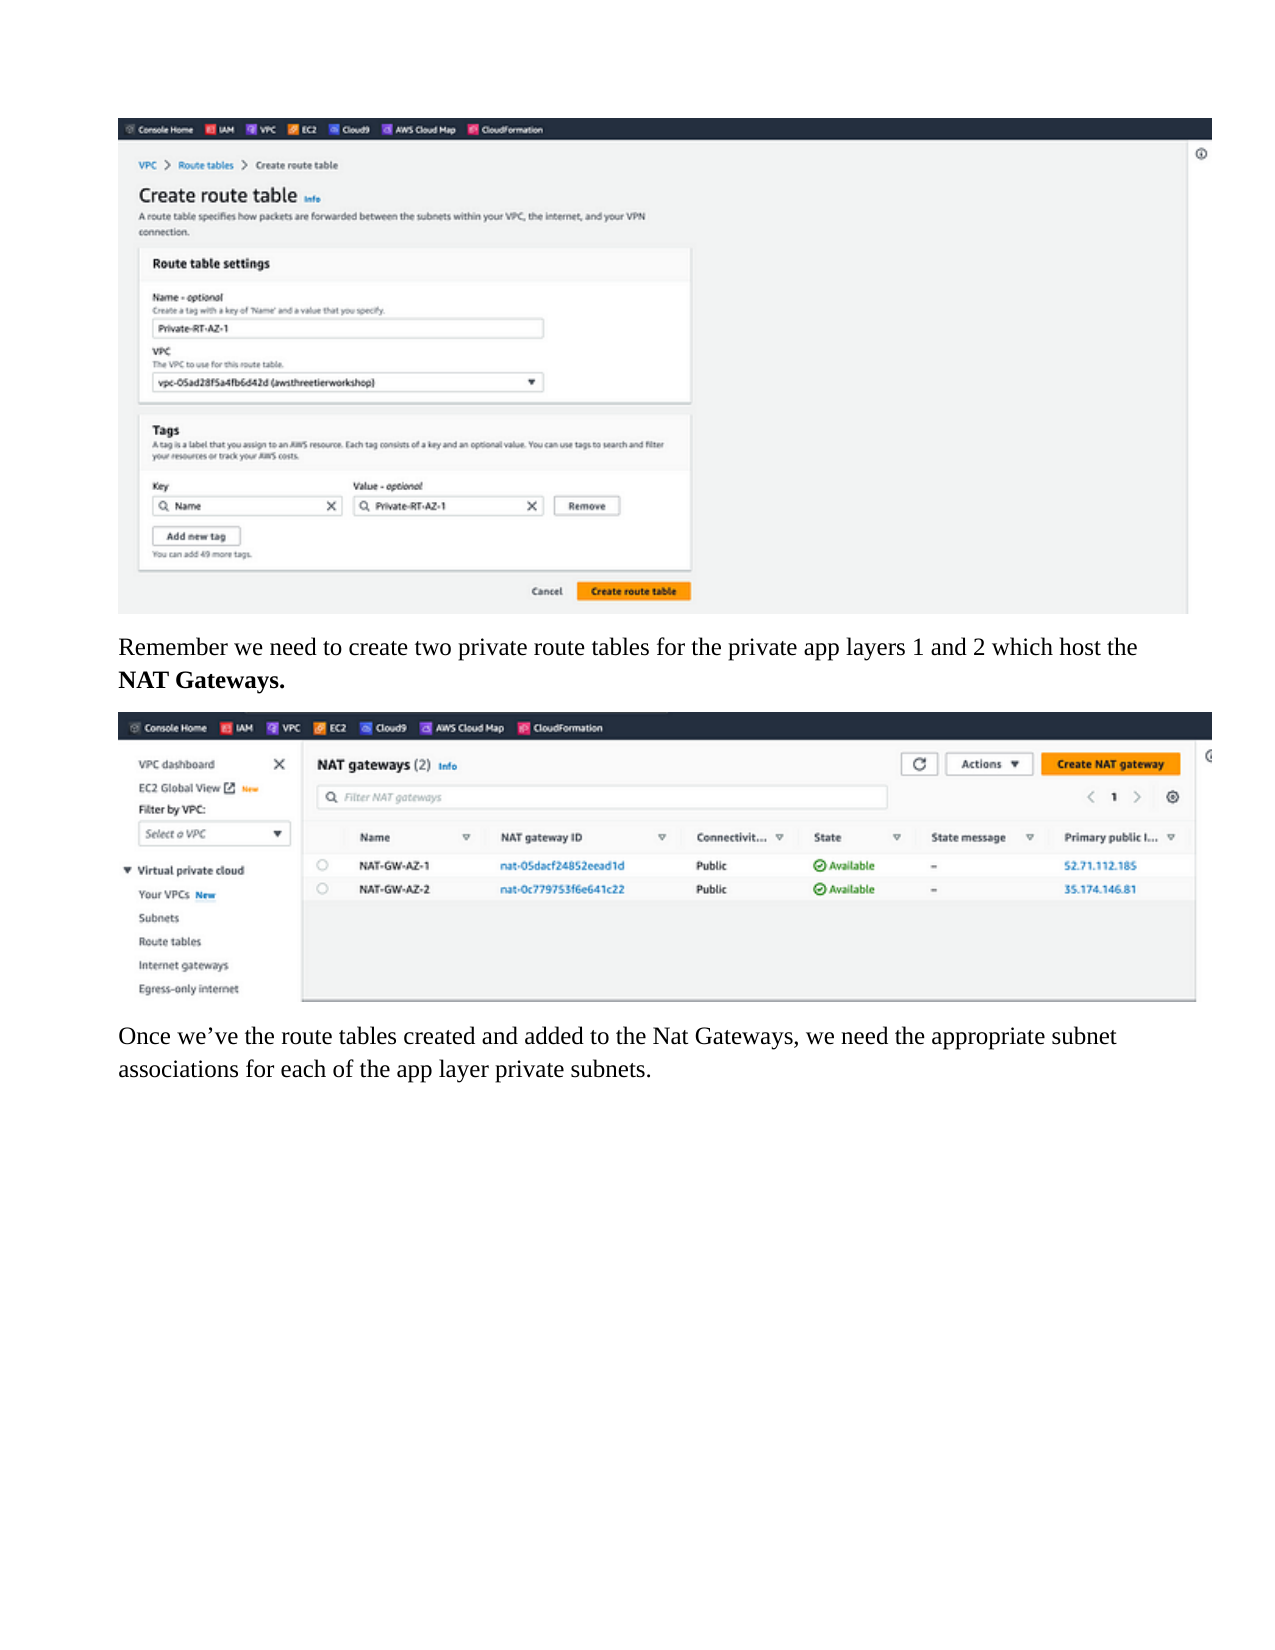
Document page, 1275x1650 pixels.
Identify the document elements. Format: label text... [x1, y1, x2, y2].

picture [118, 712, 1212, 1002]
picture [118, 118, 1212, 614]
text Once we’ve the route tables created and added to the Nat Gateways, we need the appropriate subnet associations for each of the app layer private subnets. [118, 1021, 1157, 1083]
text Remember we need to create two private route tables for the private app layers 1 and 2 which host the NAT Gateways. [118, 632, 1157, 694]
